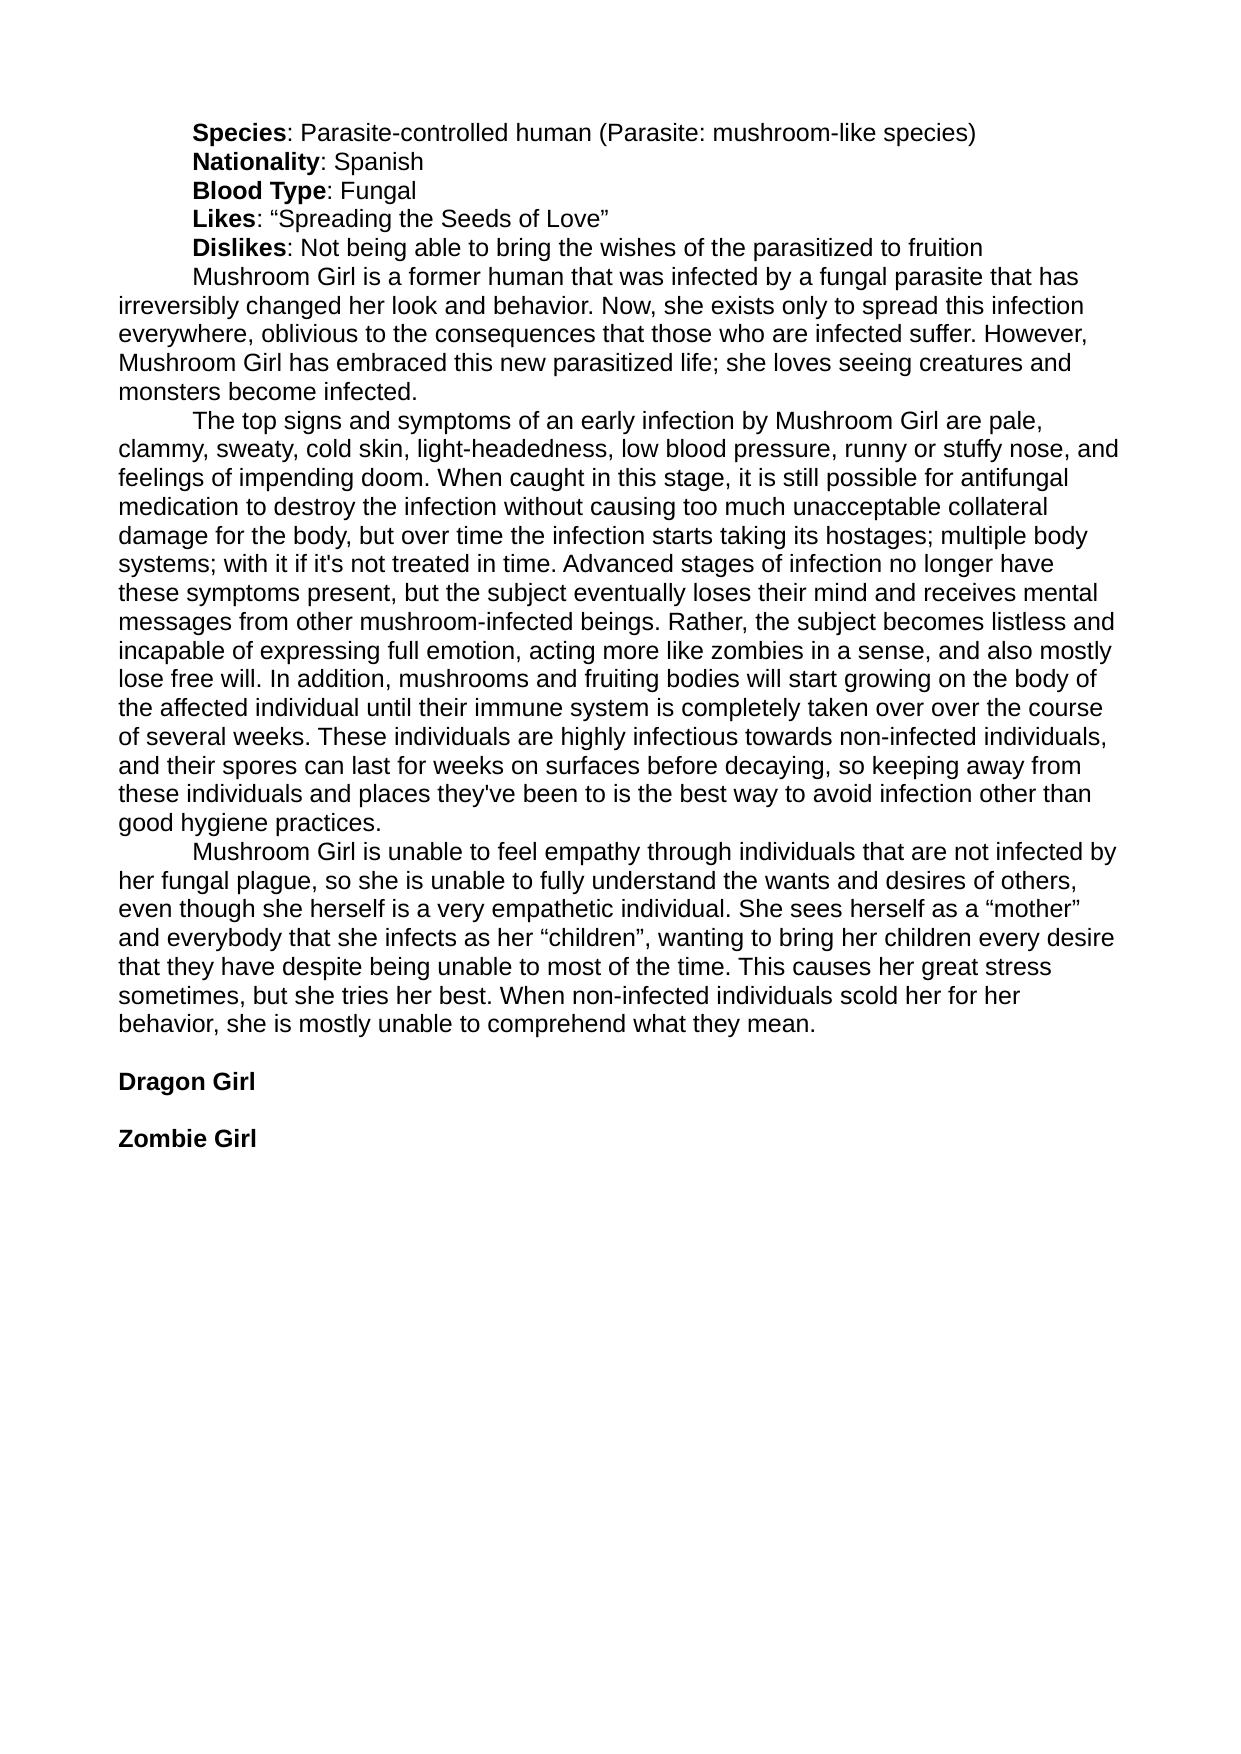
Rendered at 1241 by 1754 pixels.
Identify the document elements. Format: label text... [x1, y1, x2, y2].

text Mushroom Girl is a former human that was infected by a fungal parasite that has irreversibly changed her look and behavior. Now, she exists only to spread this infection everywhere, oblivious to the consequences that those who are infected suffer. However, Mushroom Girl has embraced this new parasitized life; she loves seeing creatures and monsters become infected. [118, 262, 1122, 406]
text Blood Type: Fungal [118, 176, 1122, 204]
text Species: Parasite-controlled human (Parasite: mushroom-like species) [118, 118, 1122, 147]
text Nationality: Spanish [118, 147, 1122, 176]
text Zombie Girl [118, 1124, 1122, 1153]
text Mushroom Girl is unable to feel empathy through individuals that are not infected by her fungal plague, so she is unable to fully understand the wants and desires of others, even though she herself is a very empathetic individual. She sees herself as a “mother” and everybody that she infects as her “children”, wanting to bring her children every desire that they have despite being unable to most of the time. This causes her great stress sometimes, but she tries her best. When non-infected individuals scold her for her behavior, she is mostly unable to comprehend what they mean. [118, 837, 1122, 1038]
text The top signs and symptoms of an early infection by Mushroom Girl are pale, clammy, sweaty, cold skin, light-headedness, low blood pressure, runny or stuffy nose, and feelings of impending doom. When caught in this stage, it is still possible for antifungal medication to destroy the infection without causing too much unacceptable collateral damage for the body, but over time the infection starts taking its hostages; multiple body systems; with it if it's not treated in time. Advanced stages of infection no longer have these symptoms present, but the subject eventually loses their mind and receives mental messages from other mushroom-infected beings. Rather, the subject becomes listless and incapable of expressing full emotion, acting more like zombies in a sense, and also mostly lose free will. In addition, mushrooms and fruiting bodies will start growing on the body of the affected individual until their immune system is completely taken over over the course of several weeks. These individuals are highly infectious towards non-infected individuals, and their spores can last for weeks on surfaces before decaying, so keeping away from these individuals and places they've been to is the best way to avoid infection other than good hygiene practices. [118, 406, 1122, 837]
text Dragon Girl [118, 1067, 1122, 1096]
text Dislikes: Not being able to bring the wishes of the parasitized to fruition [118, 233, 1122, 262]
text Likes: “Spreading the Seeds of Love” [118, 204, 1122, 233]
